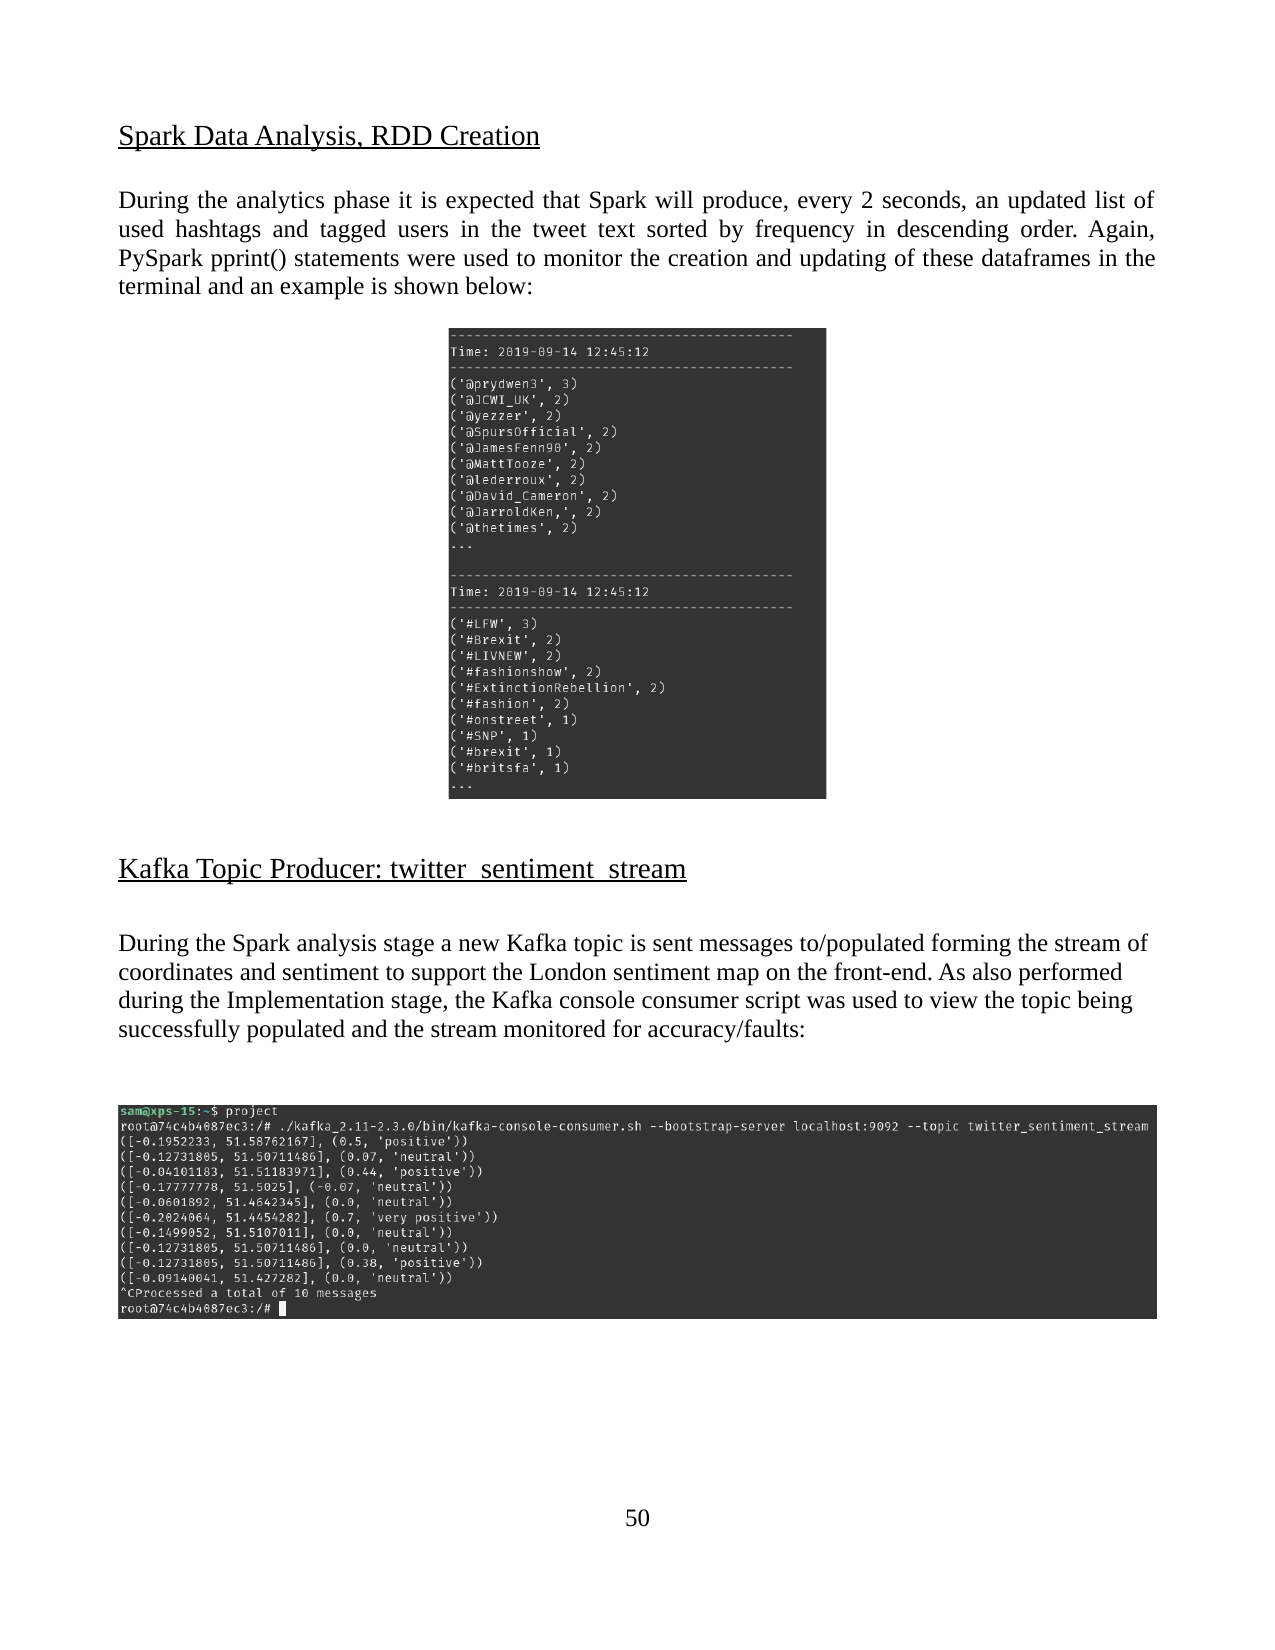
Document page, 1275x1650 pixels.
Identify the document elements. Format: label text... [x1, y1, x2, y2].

text During the analytics phase it is expected that Spark will produce, every 2 seconds, an updated list of used hashtags and tagged users in the tweet text sorted by frequency in descending order. Again, PySpark pprint() statements were used to monitor the creation and updating of these dataframes in the terminal and an example is shown below: [118, 185, 1157, 300]
text During the Spark analysis stage a new Kafka topic is sent messages to/populated forming the stream of coordinates and sentiment to support the London sentiment map on the front-end. As also performed during the Implementation stage, the Kafka console consumer script was used to view the topic being successfully populated and the stream monitored for accuracy/faults: [118, 928, 1157, 1043]
picture [118, 1105, 1157, 1319]
text Spark Data Analysis, RDD Creation [118, 118, 1157, 152]
picture [448, 328, 827, 799]
text Kafka Topic Producer: twitter_sentiment_stream [118, 851, 1157, 885]
